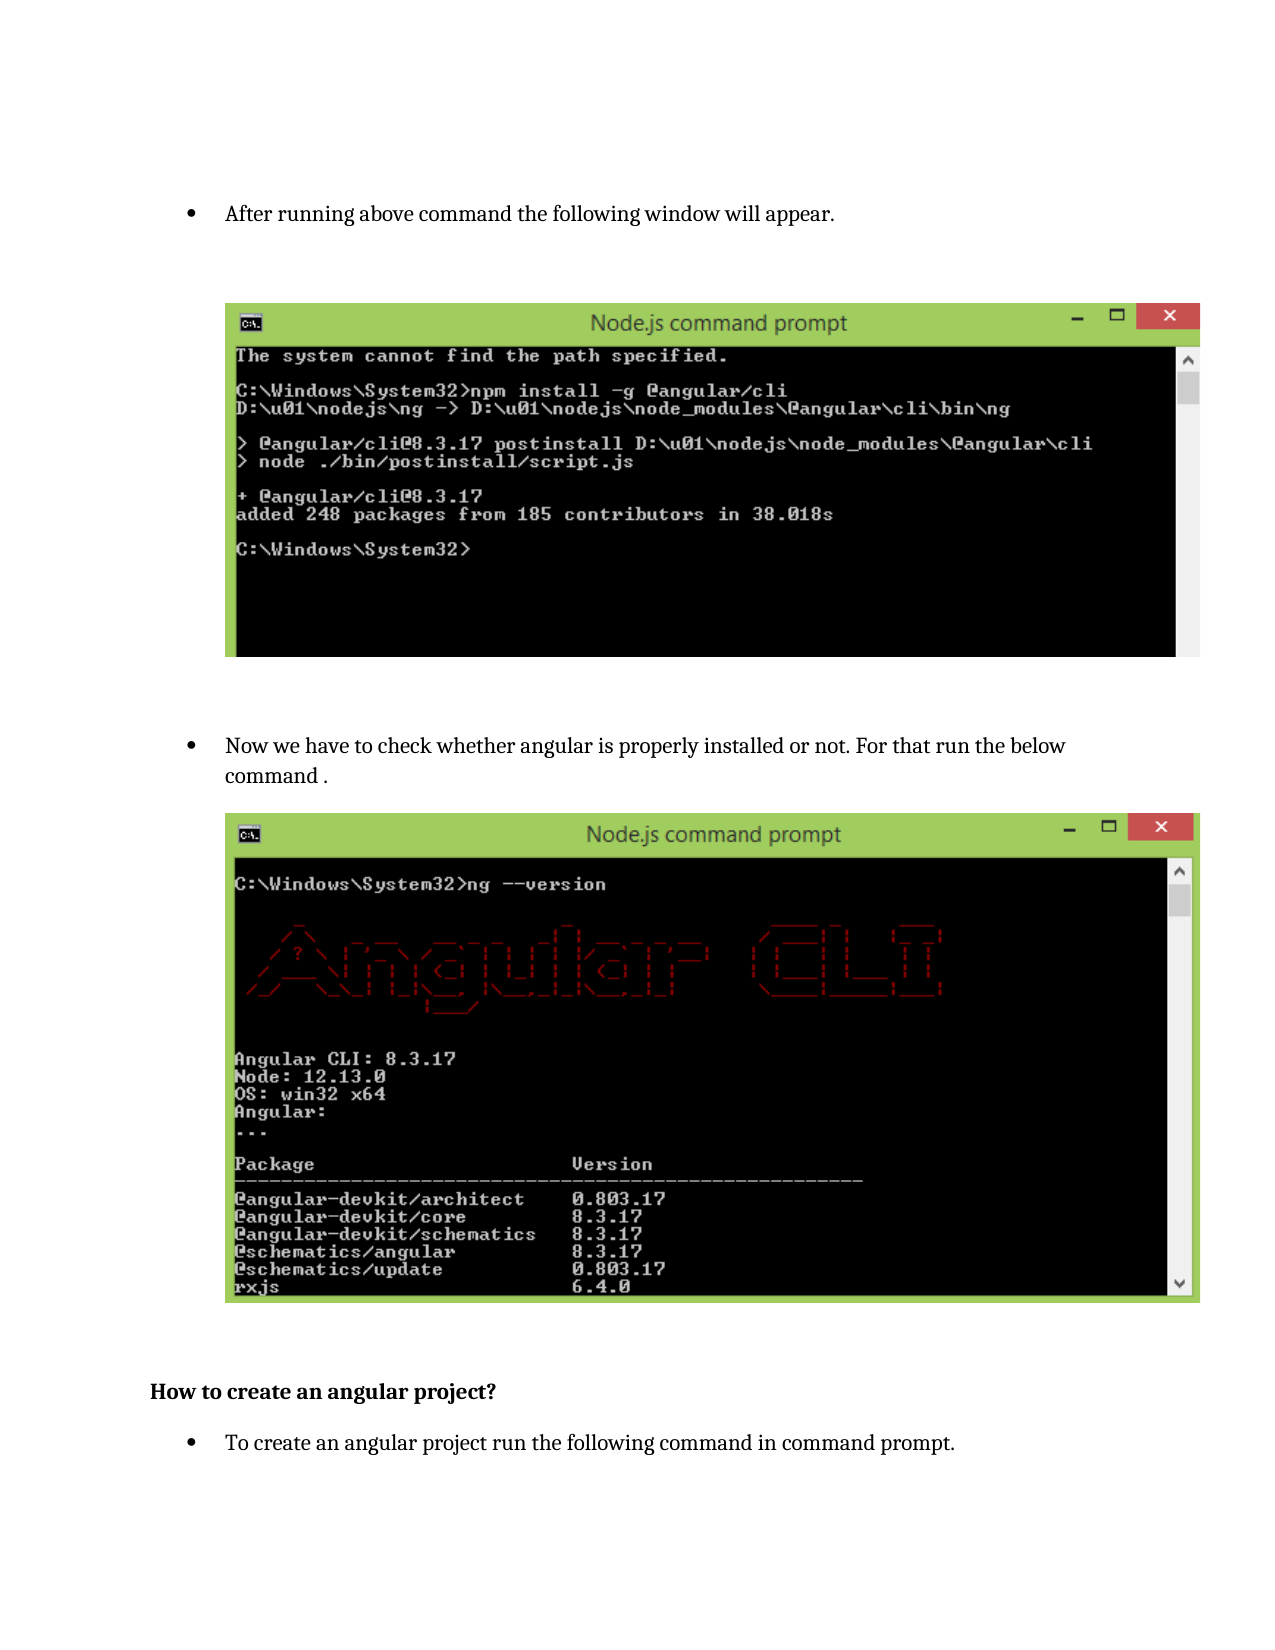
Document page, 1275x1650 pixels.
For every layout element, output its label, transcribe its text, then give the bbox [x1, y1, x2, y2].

list After running above command the following window will appear. [187, 201, 1125, 227]
list To create an angular project run the following command in command prompt. [187, 1430, 1125, 1456]
list Now we have to check whether angular is properly installed or not. For that run the below command . [187, 732, 1125, 789]
picture [225, 303, 1200, 657]
subtitle How to create an angular project? [150, 1379, 1125, 1405]
picture [225, 813, 1200, 1303]
